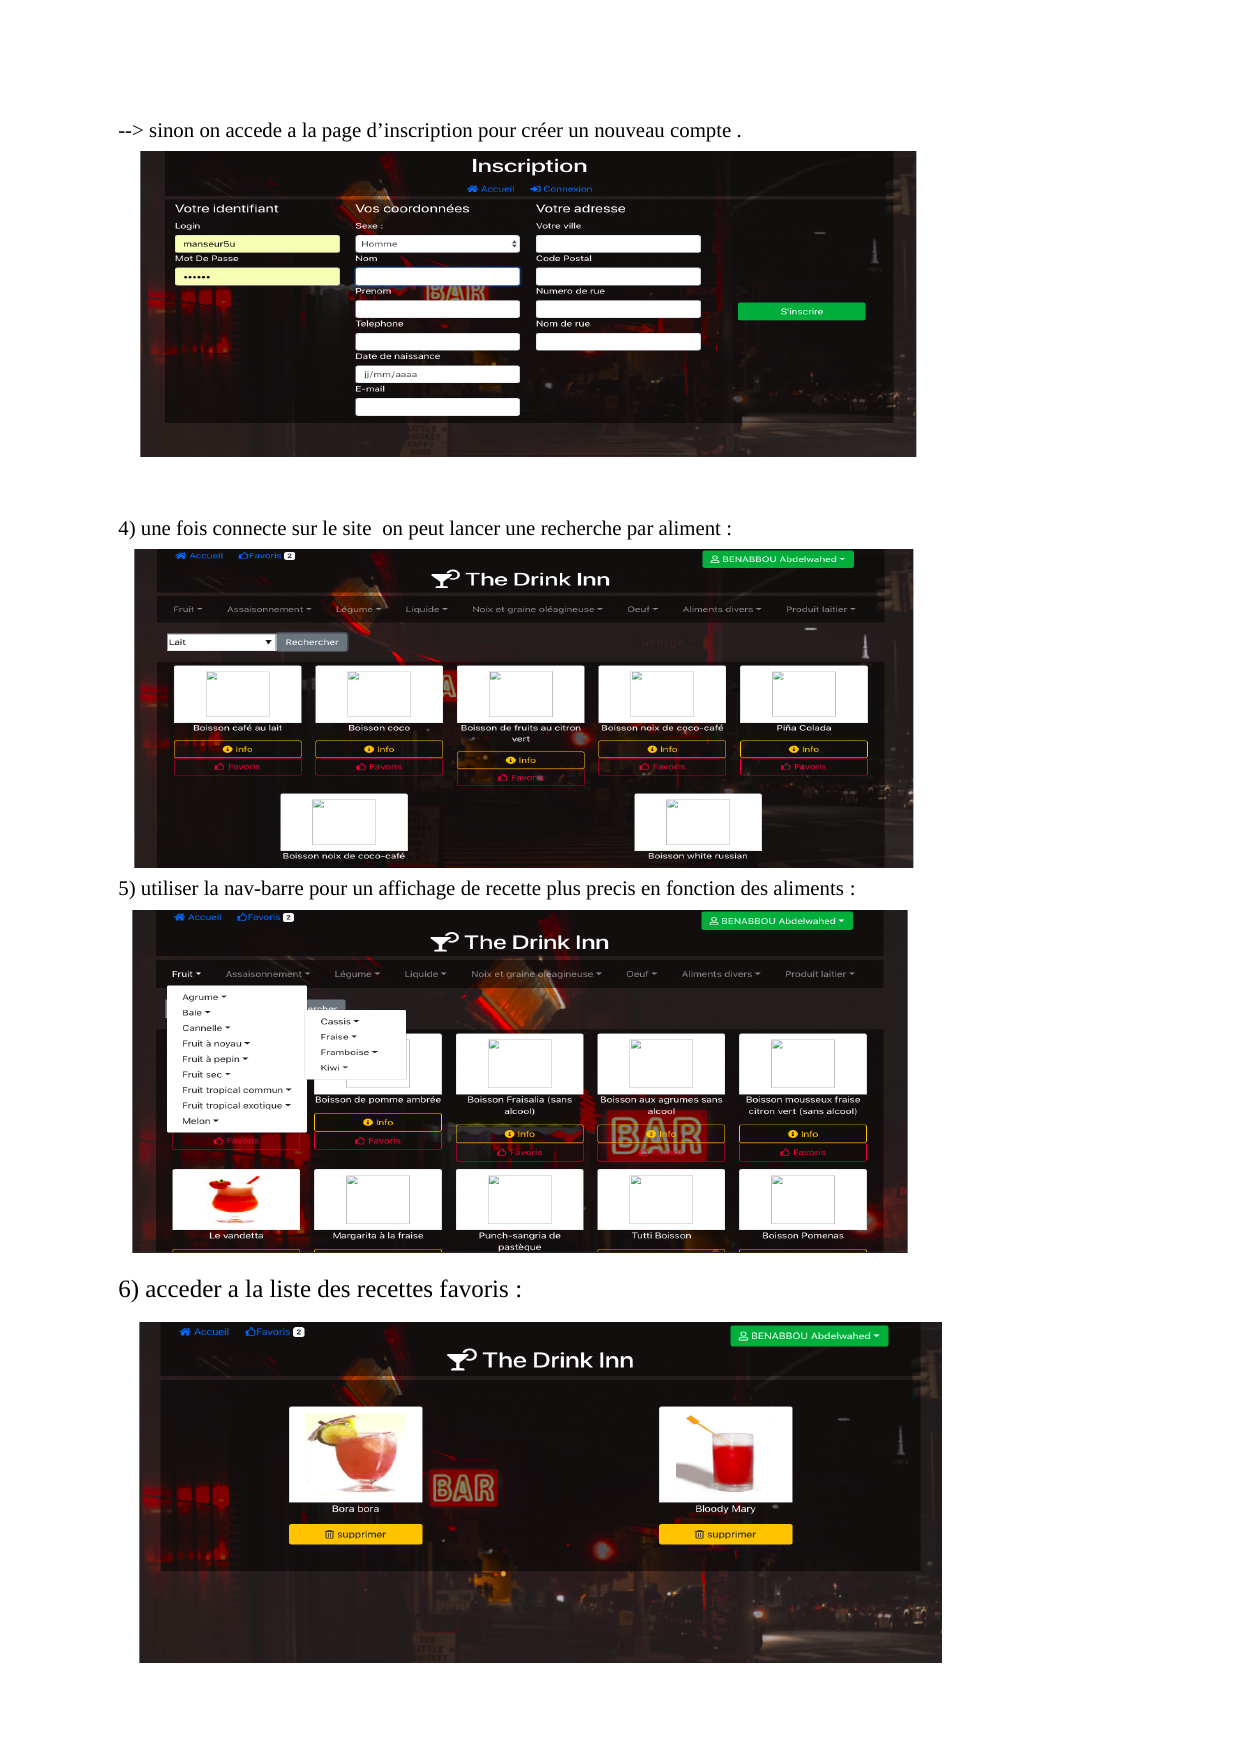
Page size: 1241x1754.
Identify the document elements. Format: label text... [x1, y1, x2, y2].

text --> sinon on accede a la page d’inscription pour créer un nouveau compte . [118, 118, 1122, 142]
text 6) acceder a la liste des recettes favoris : [118, 1274, 1122, 1303]
picture [132, 910, 908, 1253]
picture [134, 549, 914, 868]
picture [139, 1322, 942, 1663]
text 4) une fois connecte sur le site on peut lancer une recherche par aliment : [118, 516, 1122, 540]
text 5) utiliser la nav-barre pour un affichage de recette plus precis en fonction des aliments : [118, 876, 1122, 900]
picture [140, 151, 917, 457]
